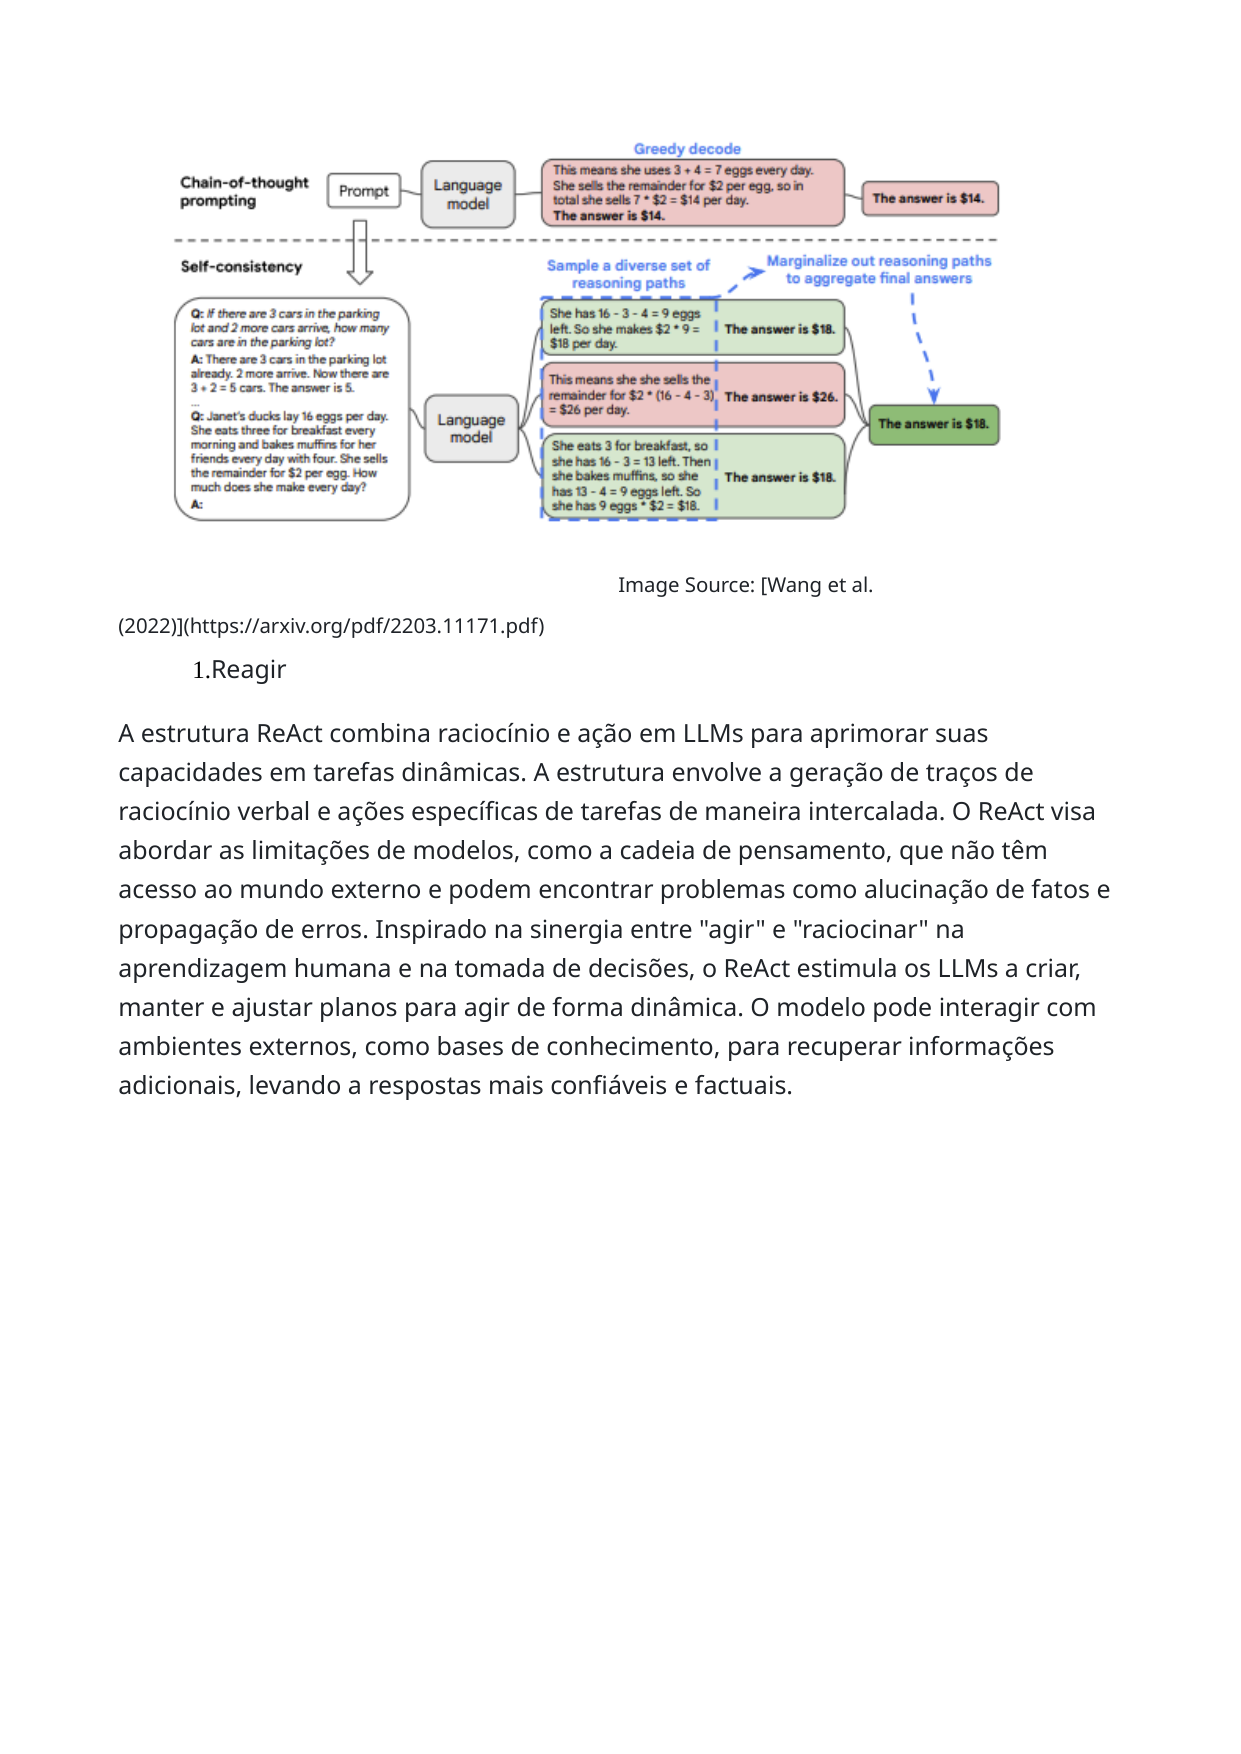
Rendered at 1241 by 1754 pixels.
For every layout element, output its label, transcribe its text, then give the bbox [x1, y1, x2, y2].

picture [118, 118, 1037, 542]
text A estrutura ReAct combina raciocínio e ação em LLMs para aprimorar suas capacidades em tarefas dinâmicas. A estrutura envolve a geração de traços de raciocínio verbal e ações específicas de tarefas de maneira intercalada. O ReAct visa abordar as limitações de modelos, como a cadeia de pensamento, que não têm acesso ao mundo externo e podem encontrar problemas como alucinação de fatos e propagação de erros. Inspirado na sinergia entre "agir" e "raciocinar" na aprendizagem humana e na tomada de decisões, o ReAct estimula os LLMs a criar, manter e ajustar planos para agir de forma dinâmica. O modelo pode interagir com ambientes externos, como bases de conhecimento, para recuperar informações adicionais, levando a respostas mais confiáveis ​​e factuais. [118, 716, 1122, 1102]
list Reagir [118, 651, 1122, 685]
text Image Source: [Wang et al. (2022)](https://arxiv.org/pdf/2203.11171.pdf) [118, 571, 1122, 639]
